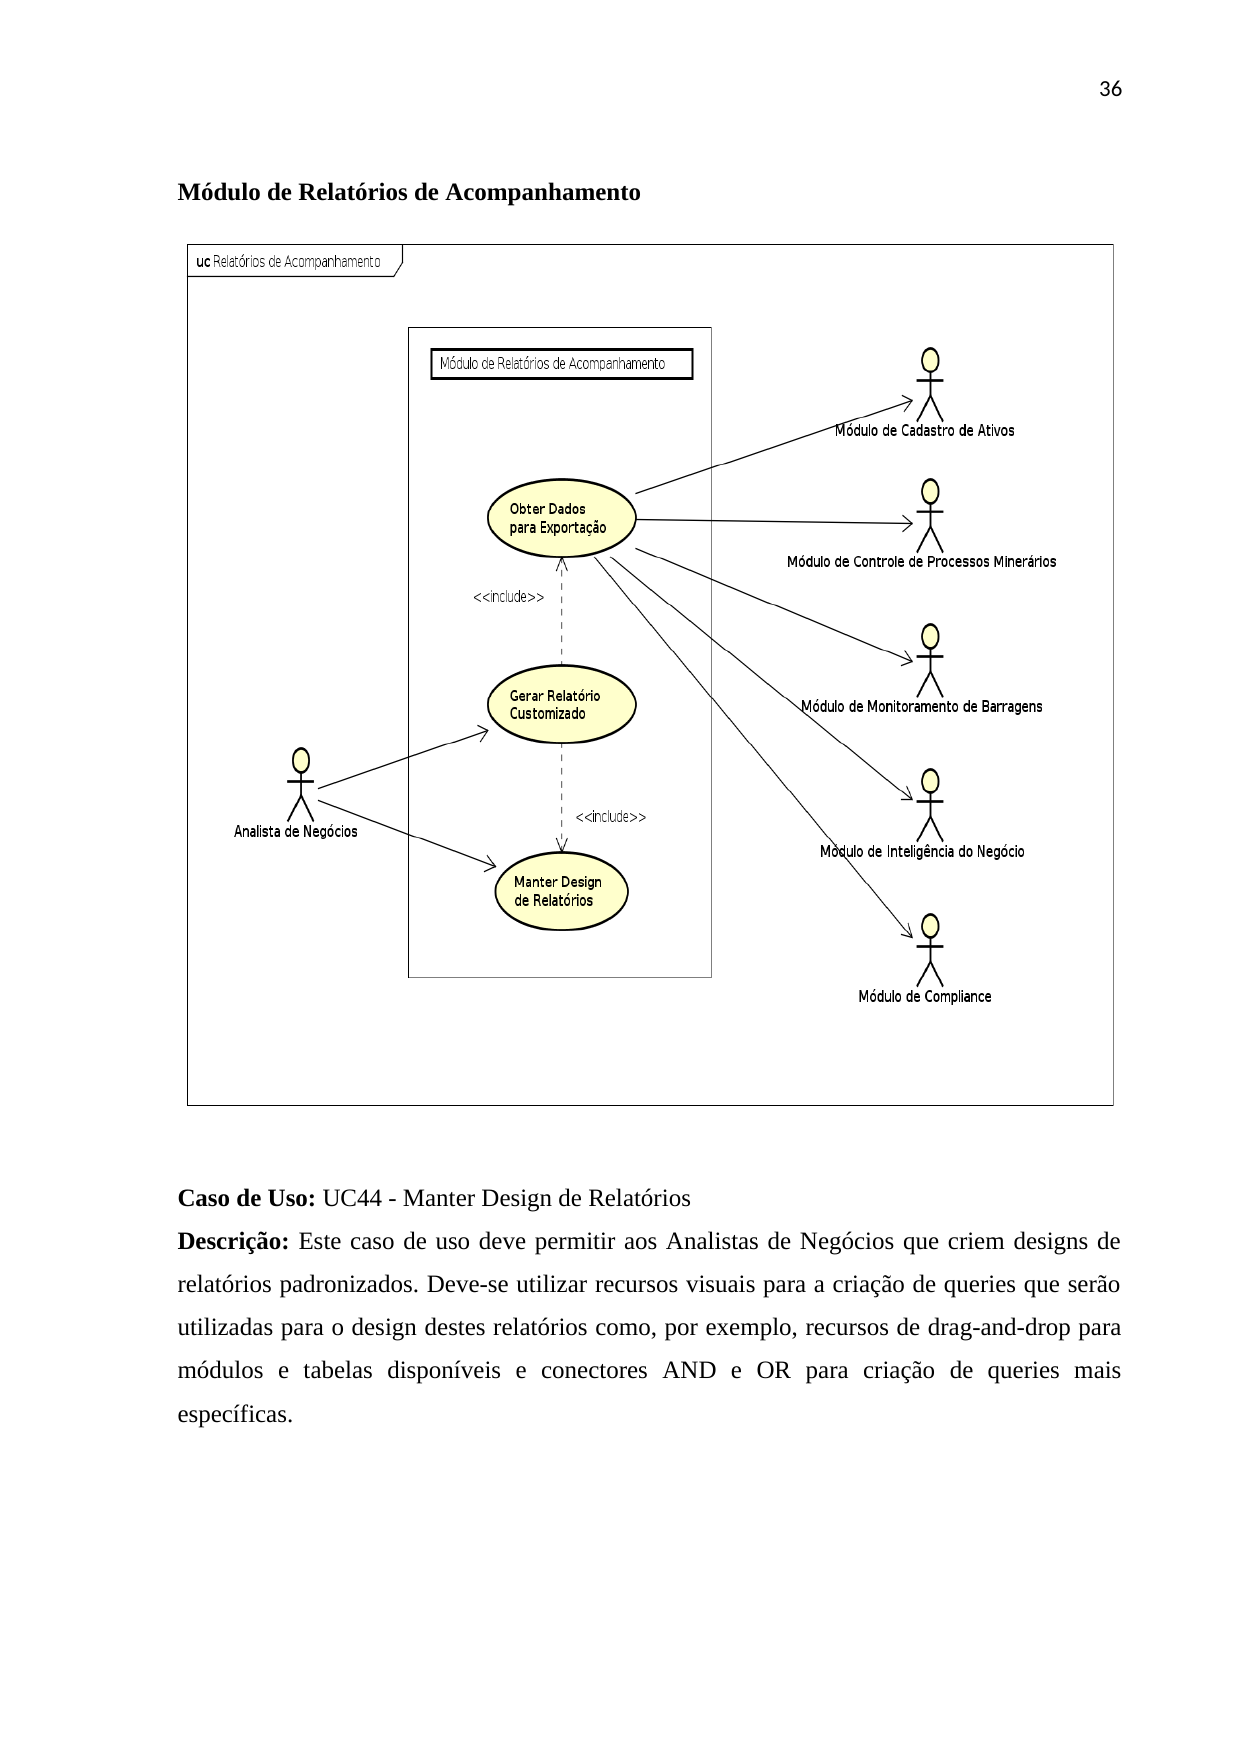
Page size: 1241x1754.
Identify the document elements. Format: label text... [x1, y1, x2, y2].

text Módulo de Relatórios de Acompanhamento [177, 177, 1122, 206]
picture [178, 231, 1121, 1116]
text Descrição: Este caso de uso deve permitir aos Analistas de Negócios que criem designs de relatórios padronizados. Deve-se utilizar recursos visuais para a criação de queries que serão utilizadas para o design destes relatórios como, por exemplo, recursos de drag-and-drop para módulos e tabelas disponíveis e conectores AND e OR para criação de queries mais específicas. [177, 1226, 1122, 1427]
text Caso de Uso: UC44 - Manter Design de Relatórios [177, 1183, 1122, 1212]
